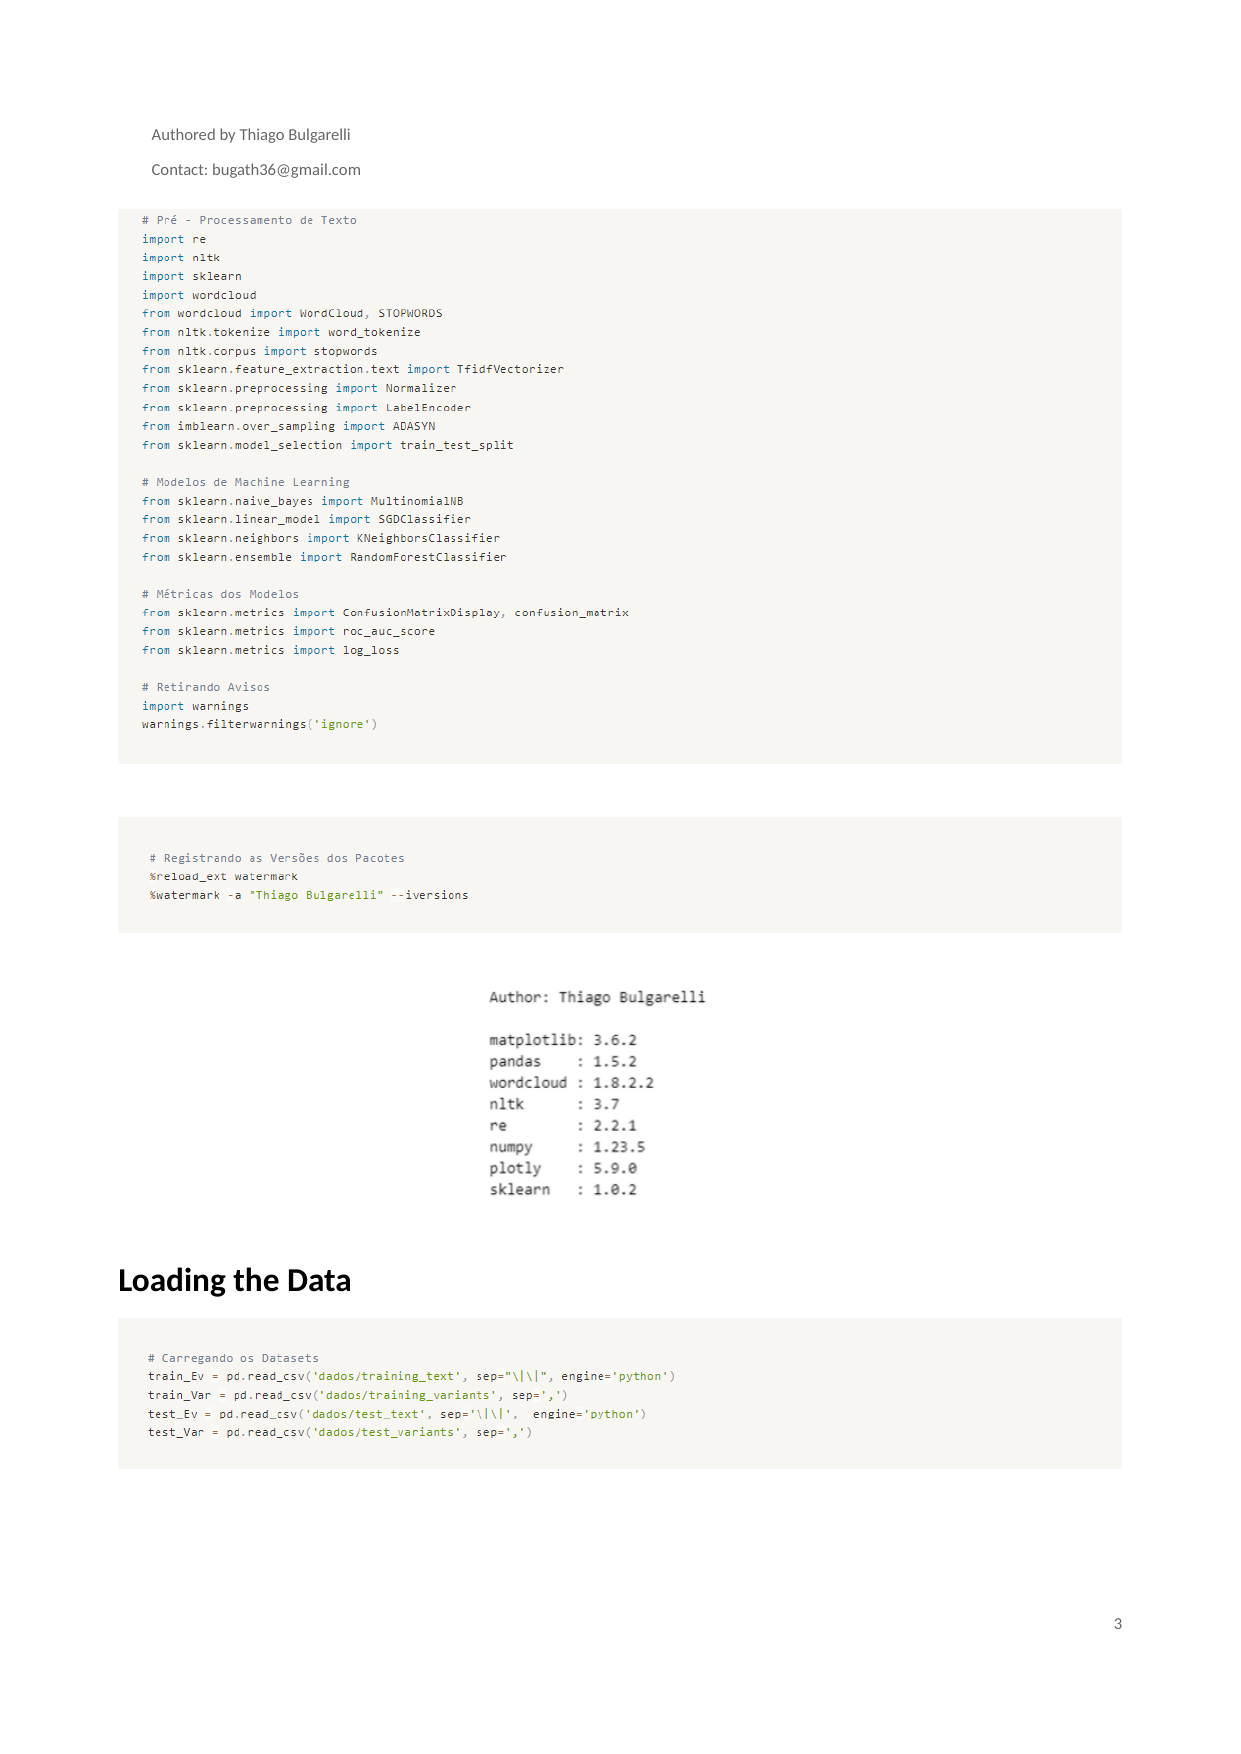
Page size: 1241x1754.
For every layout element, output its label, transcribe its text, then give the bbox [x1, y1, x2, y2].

picture [118, 817, 1123, 933]
picture [118, 1318, 1123, 1469]
subtitle Loading the Data [118, 1259, 1122, 1300]
picture [118, 209, 1123, 764]
